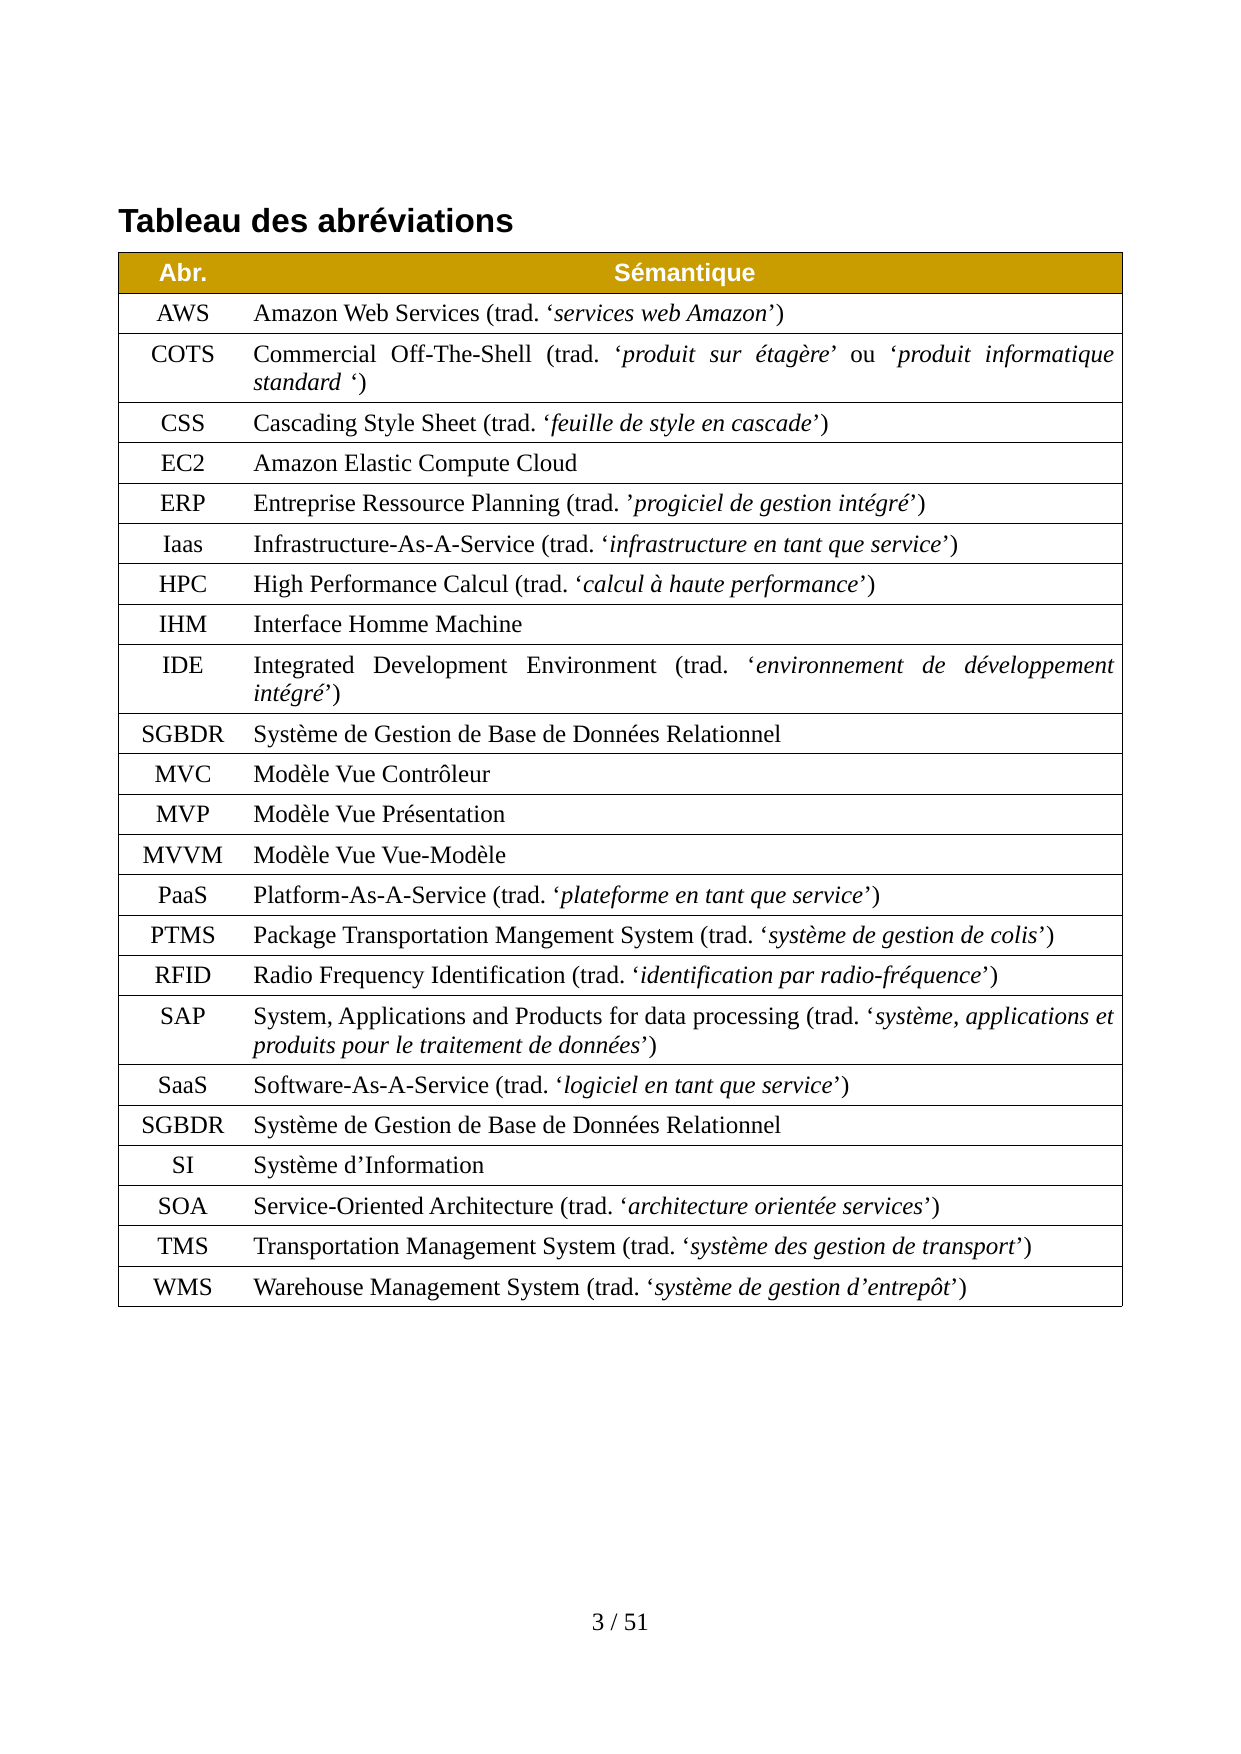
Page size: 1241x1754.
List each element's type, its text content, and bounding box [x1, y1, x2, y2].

table_cell HPC [119, 564, 247, 603]
table_cell Modèle Vue Contrôleur [247, 754, 1122, 793]
table_cell High Performance Calcul (trad. ‘calcul à haute performance’) [247, 564, 1122, 603]
table_cell Système d’Information [247, 1146, 1122, 1185]
subtitle Tableau des abréviations [118, 201, 1122, 240]
table_header Sémantique [247, 253, 1122, 293]
table_cell Modèle Vue Présentation [247, 795, 1122, 834]
table_cell AWS [119, 294, 247, 333]
table_cell Software-As-A-Service (trad. ‘logiciel en tant que service’) [247, 1065, 1122, 1104]
table_cell RFID [119, 956, 247, 995]
table_cell TMS [119, 1226, 247, 1266]
table_cell SAP [119, 996, 247, 1064]
table_cell SOA [119, 1186, 247, 1225]
table_cell Cascading Style Sheet (trad. ‘feuille de style en cascade’) [247, 403, 1122, 442]
table_cell MVP [119, 795, 247, 834]
table_cell SGBDR [119, 714, 247, 753]
table_cell Service-Oriented Architecture (trad. ‘architecture orientée services’) [247, 1186, 1122, 1225]
table_cell Integrated Development Environment (trad. ‘environnement de développement intégré’) [247, 645, 1122, 713]
table_cell Commercial Off-The-Shell (trad. ‘produit sur étagère’ ou ‘produit informatique standard ‘) [247, 334, 1122, 402]
table_cell WMS [119, 1267, 247, 1306]
table_cell COTS [119, 334, 247, 402]
table_cell Transportation Management System (trad. ‘système des gestion de transport’) [247, 1226, 1122, 1266]
table_cell Infrastructure-As-A-Service (trad. ‘infrastructure en tant que service’) [247, 524, 1122, 563]
table_cell Modèle Vue Vue-Modèle [247, 835, 1122, 874]
table_cell CSS [119, 403, 247, 442]
table_cell Iaas [119, 524, 247, 563]
table_cell Warehouse Management System (trad. ‘système de gestion d’entrepôt’) [247, 1267, 1122, 1306]
table_cell Entreprise Ressource Planning (trad. ’progiciel de gestion intégré’) [247, 484, 1122, 523]
table_cell Amazon Web Services (trad. ‘services web Amazon’) [247, 294, 1122, 333]
table_cell SGBDR [119, 1106, 247, 1145]
table_cell IDE [119, 645, 247, 713]
table_cell MVVM [119, 835, 247, 874]
table_cell IHM [119, 605, 247, 644]
table_cell Platform-As-A-Service (trad. ‘plateforme en tant que service’) [247, 875, 1122, 914]
table_header Abr. [119, 253, 247, 293]
table_cell Radio Frequency Identification (trad. ‘identification par radio-fréquence’) [247, 956, 1122, 995]
table_cell Amazon Elastic Compute Cloud [247, 443, 1122, 483]
table_cell PaaS [119, 875, 247, 914]
table_cell SI [119, 1146, 247, 1185]
table_cell System, Applications and Products for data processing (trad. ‘système, applications et produits pour le traitement de données’) [247, 996, 1122, 1064]
table_cell ERP [119, 484, 247, 523]
table_cell PTMS [119, 916, 247, 955]
table_cell EC2 [119, 443, 247, 483]
table_cell MVC [119, 754, 247, 793]
table_cell Système de Gestion de Base de Données Relationnel [247, 1106, 1122, 1145]
table_cell SaaS [119, 1065, 247, 1104]
table_cell Interface Homme Machine [247, 605, 1122, 644]
table_cell Système de Gestion de Base de Données Relationnel [247, 714, 1122, 753]
table_cell Package Transportation Mangement System (trad. ‘système de gestion de colis’) [247, 916, 1122, 955]
